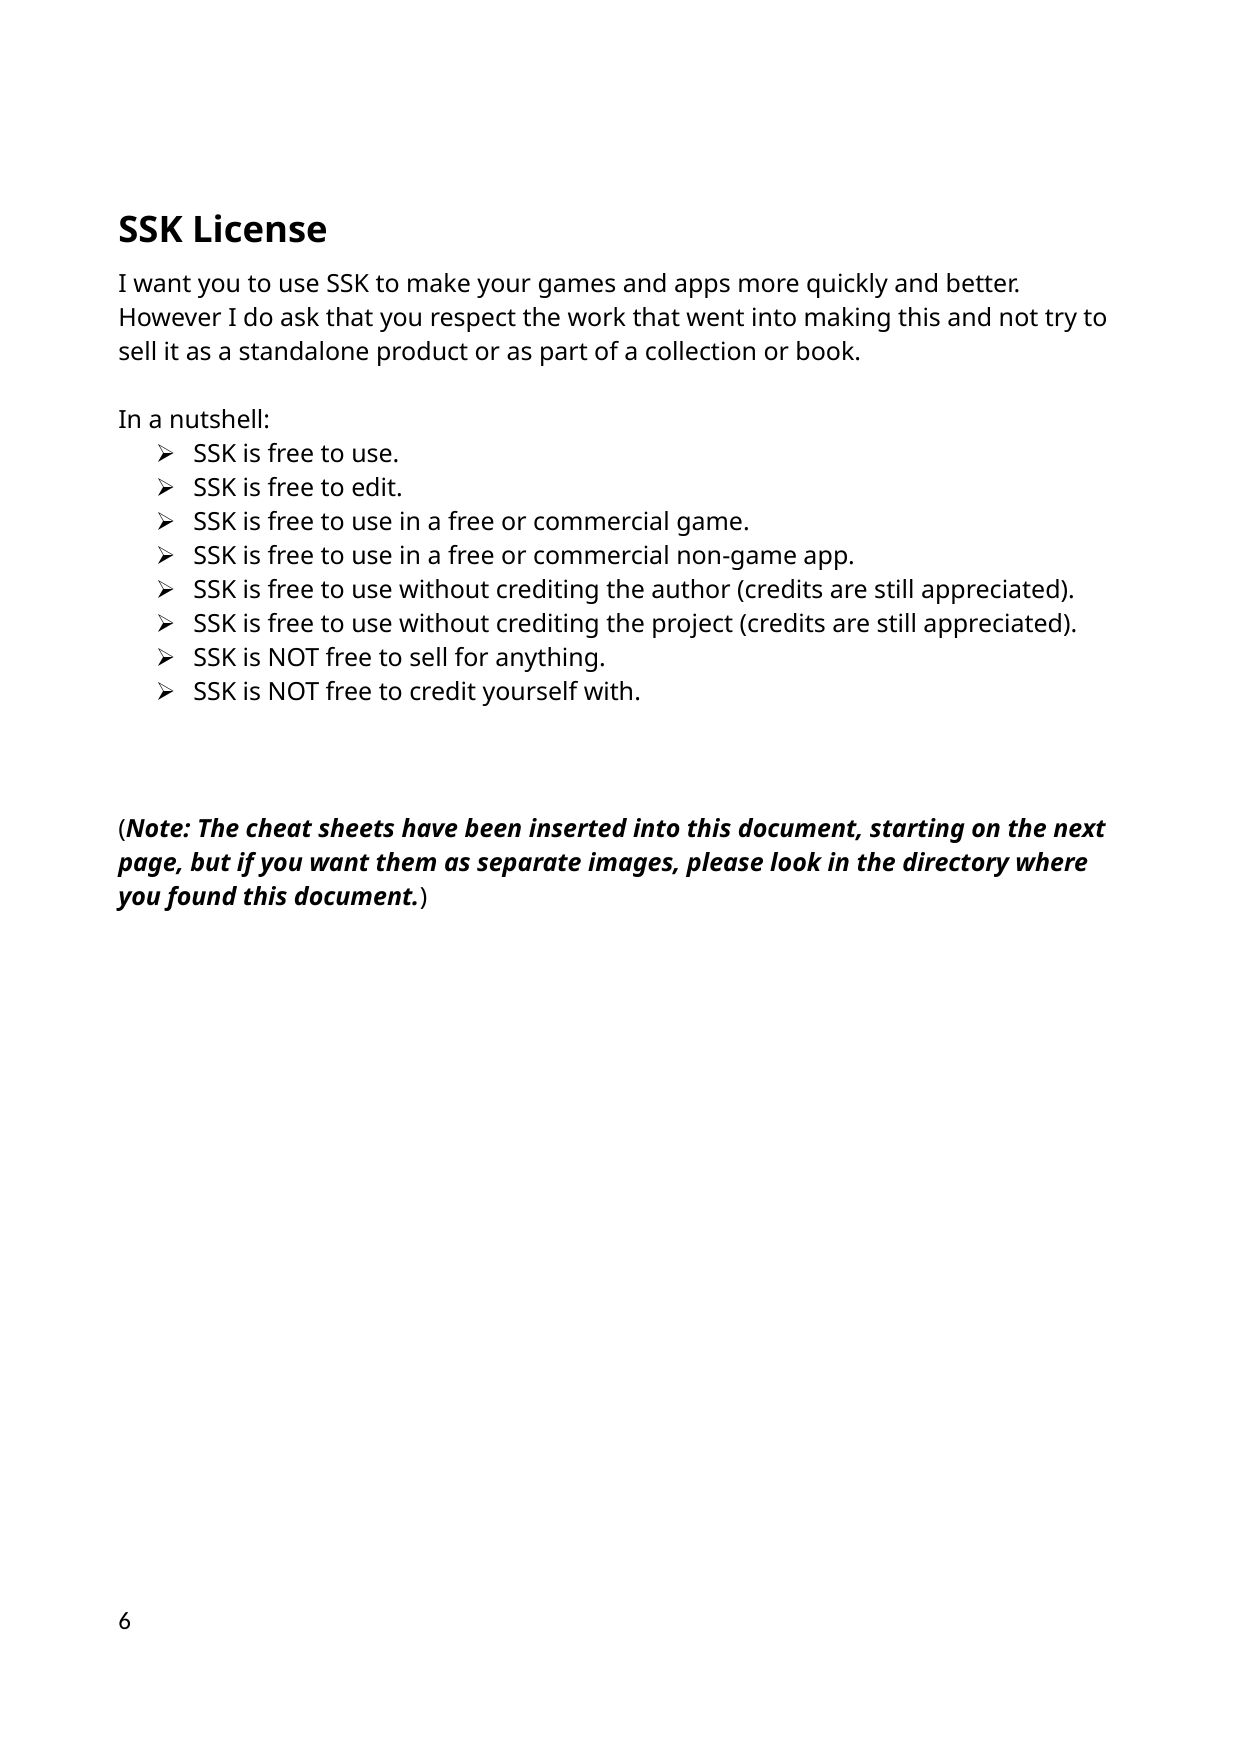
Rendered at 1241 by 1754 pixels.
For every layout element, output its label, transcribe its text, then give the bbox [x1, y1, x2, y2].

list SSK is free to use in a free or commercial non-game app. [156, 538, 1122, 572]
list SSK is free to edit. [156, 470, 1122, 504]
subtitle SSK License [118, 203, 1122, 253]
list SSK is NOT free to sell for anything. [156, 640, 1122, 674]
text (Note: The cheat sheets have been inserted into this document, starting on the next page, but if you want them as separate images, please look in the directory where you found this document.) [118, 810, 1122, 912]
text I want you to use SSK to make your games and apps more quickly and better. However I do ask that you respect the work that went into making this and not try to sell it as a standalone product or as part of a collection or book. [118, 265, 1122, 367]
list SSK is free to use. [156, 436, 1122, 470]
list SSK is free to use in a free or commercial game. [156, 504, 1122, 538]
list SSK is NOT free to credit yourself with. [156, 674, 1122, 708]
list SSK is free to use without crediting the project (credits are still appreciated). [156, 606, 1122, 640]
list SSK is free to use without crediting the author (credits are still appreciated). [156, 572, 1122, 606]
text In a nutshell: [118, 402, 1122, 436]
